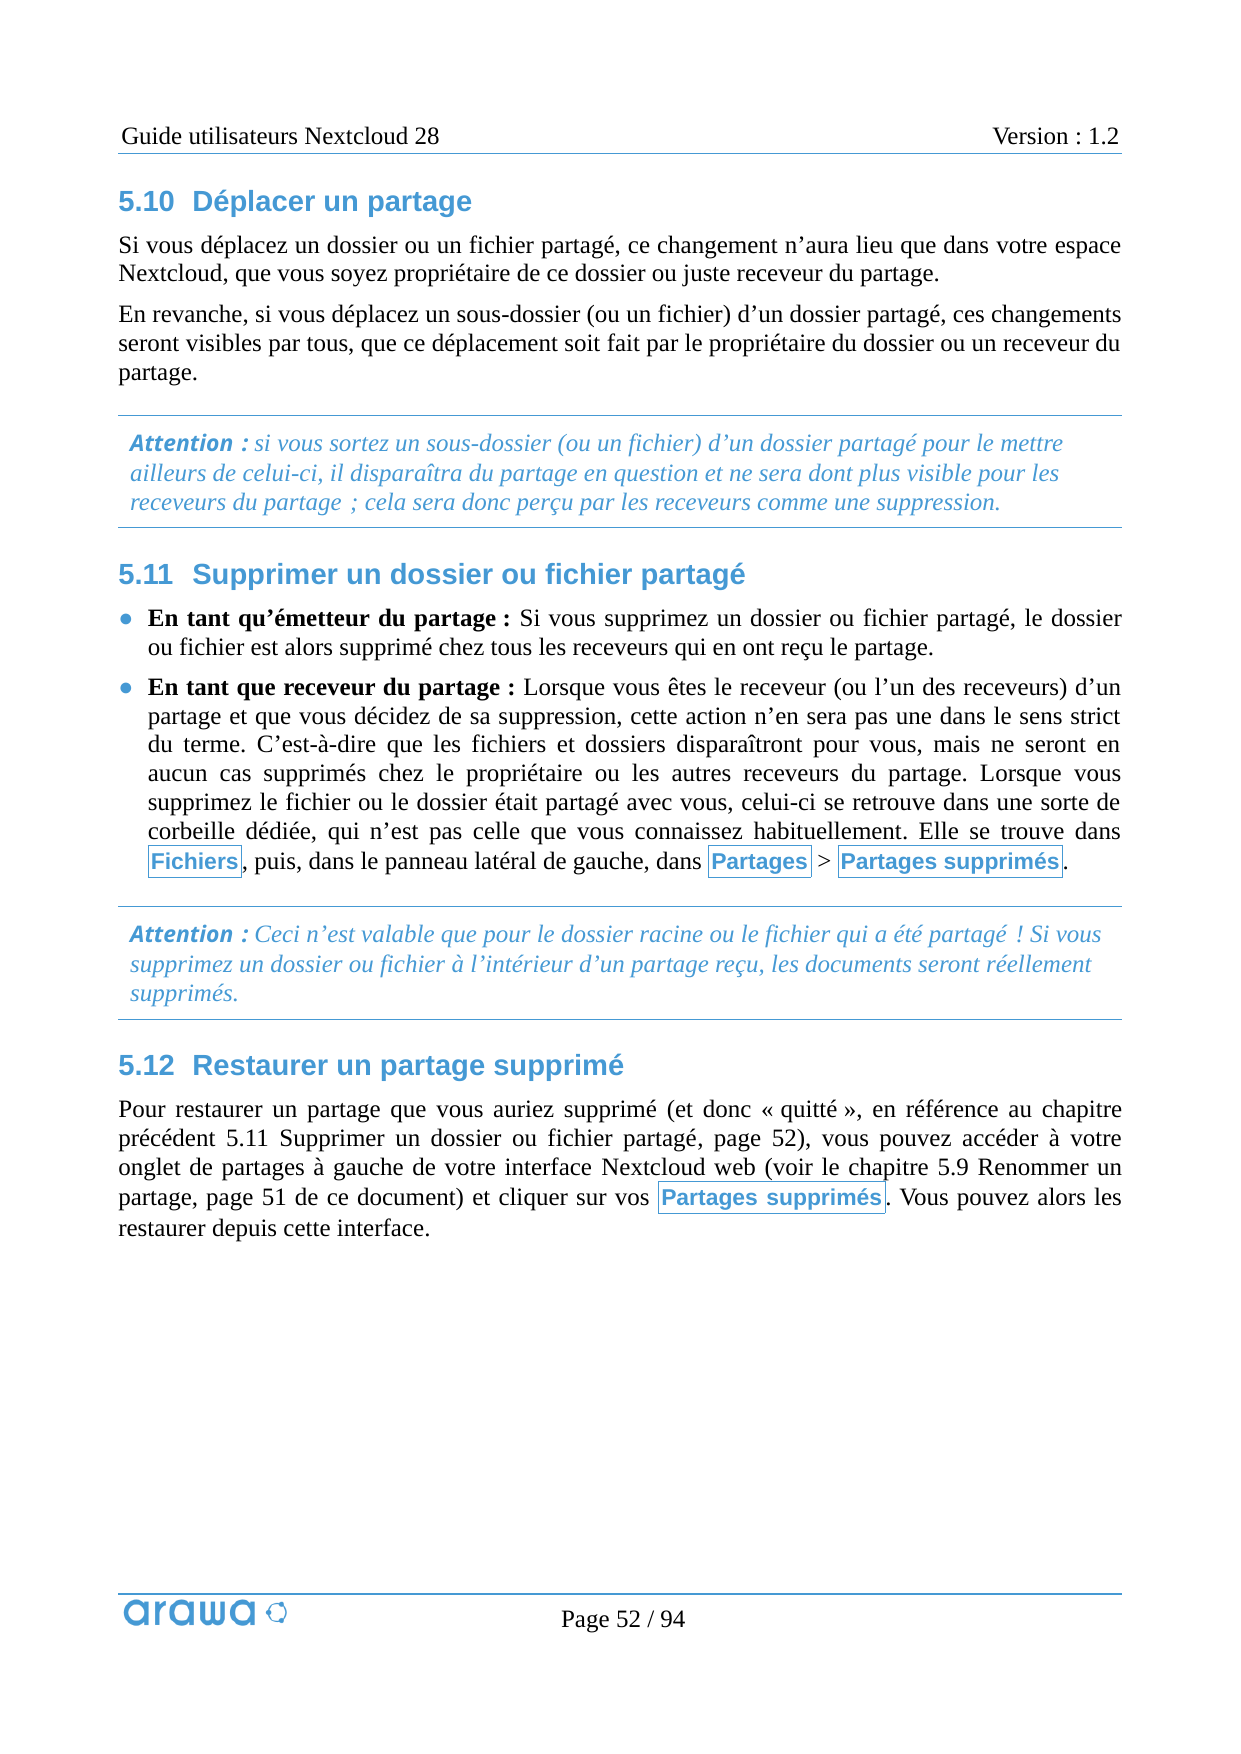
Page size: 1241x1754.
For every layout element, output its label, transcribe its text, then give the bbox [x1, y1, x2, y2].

subtitle Déplacer un partage [118, 184, 1122, 217]
text Pour restaurer un partage que vous auriez supprimé (et donc « quitté », en référence au chapitre précédent 5.11 Supprimer un dossier ou fichier partagé, page 52), vous pouvez accéder à votre onglet de partages à gauche de votre interface Nextcloud web (voir le chapitre 5.9 Renommer un partage, page 51 de ce document) et cliquer sur vos Partages supprimés. Vous pouvez alors les restaurer depuis cette interface. [118, 1094, 1122, 1242]
list En tant qu’émetteur du partage : Si vous supprimez un dossier ou fichier partagé, le dossier ou fichier est alors supprimé chez tous les receveurs qui en ont reçu le partage. [118, 603, 1122, 660]
picture [121, 1597, 290, 1628]
text Attention : Ceci n’est valable que pour le dossier racine ou le fichier qui a été partagé ! Si vous supprimez un dossier ou fichier à l’intérieur d’un partage reçu, les documents seront réellement supprimés. [118, 907, 1122, 1019]
text En revanche, si vous déplacez un sous-dossier (ou un fichier) d’un dossier partagé, ces changements seront visibles par tous, que ce déplacement soit fait par le propriétaire du dossier ou un receveur du partage. [118, 299, 1122, 385]
list En tant que receveur du partage : Lorsque vous êtes le receveur (ou l’un des receveurs) d’un partage et que vous décidez de sa suppression, cette action n’en sera pas une dans le sens strict du terme. C’est-à-dire que les fichiers et dossiers disparaîtront pour vous, mais ne seront en aucun cas supprimés chez le propriétaire ou les autres receveurs du partage. Lorsque vous supprimez le fichier ou le dossier était partagé avec vous, celui-ci se retrouve dans une sorte de corbeille dédiée, qui n’est pas celle que vous connaissez habituellement. Elle se trouve dans Fichiers, puis, dans le panneau latéral de gauche, dans Partages > Partages supprimés. [118, 672, 1122, 877]
subtitle Supprimer un dossier ou fichier partagé [118, 557, 1122, 590]
subtitle Restaurer un partage supprimé [118, 1048, 1122, 1082]
text Si vous déplacez un dossier ou un fichier partagé, ce changement n’aura lieu que dans votre espace Nextcloud, que vous soyez propriétaire de ce dossier ou juste receveur du partage. [118, 230, 1122, 287]
text Attention : si vous sortez un sous-dossier (ou un fichier) d’un dossier partagé pour le mettre ailleurs de celui-ci, il disparaîtra du partage en question et ne sera dont plus visible pour les receveurs du partage ; cela sera donc perçu par les receveurs comme une suppression. [118, 416, 1122, 527]
